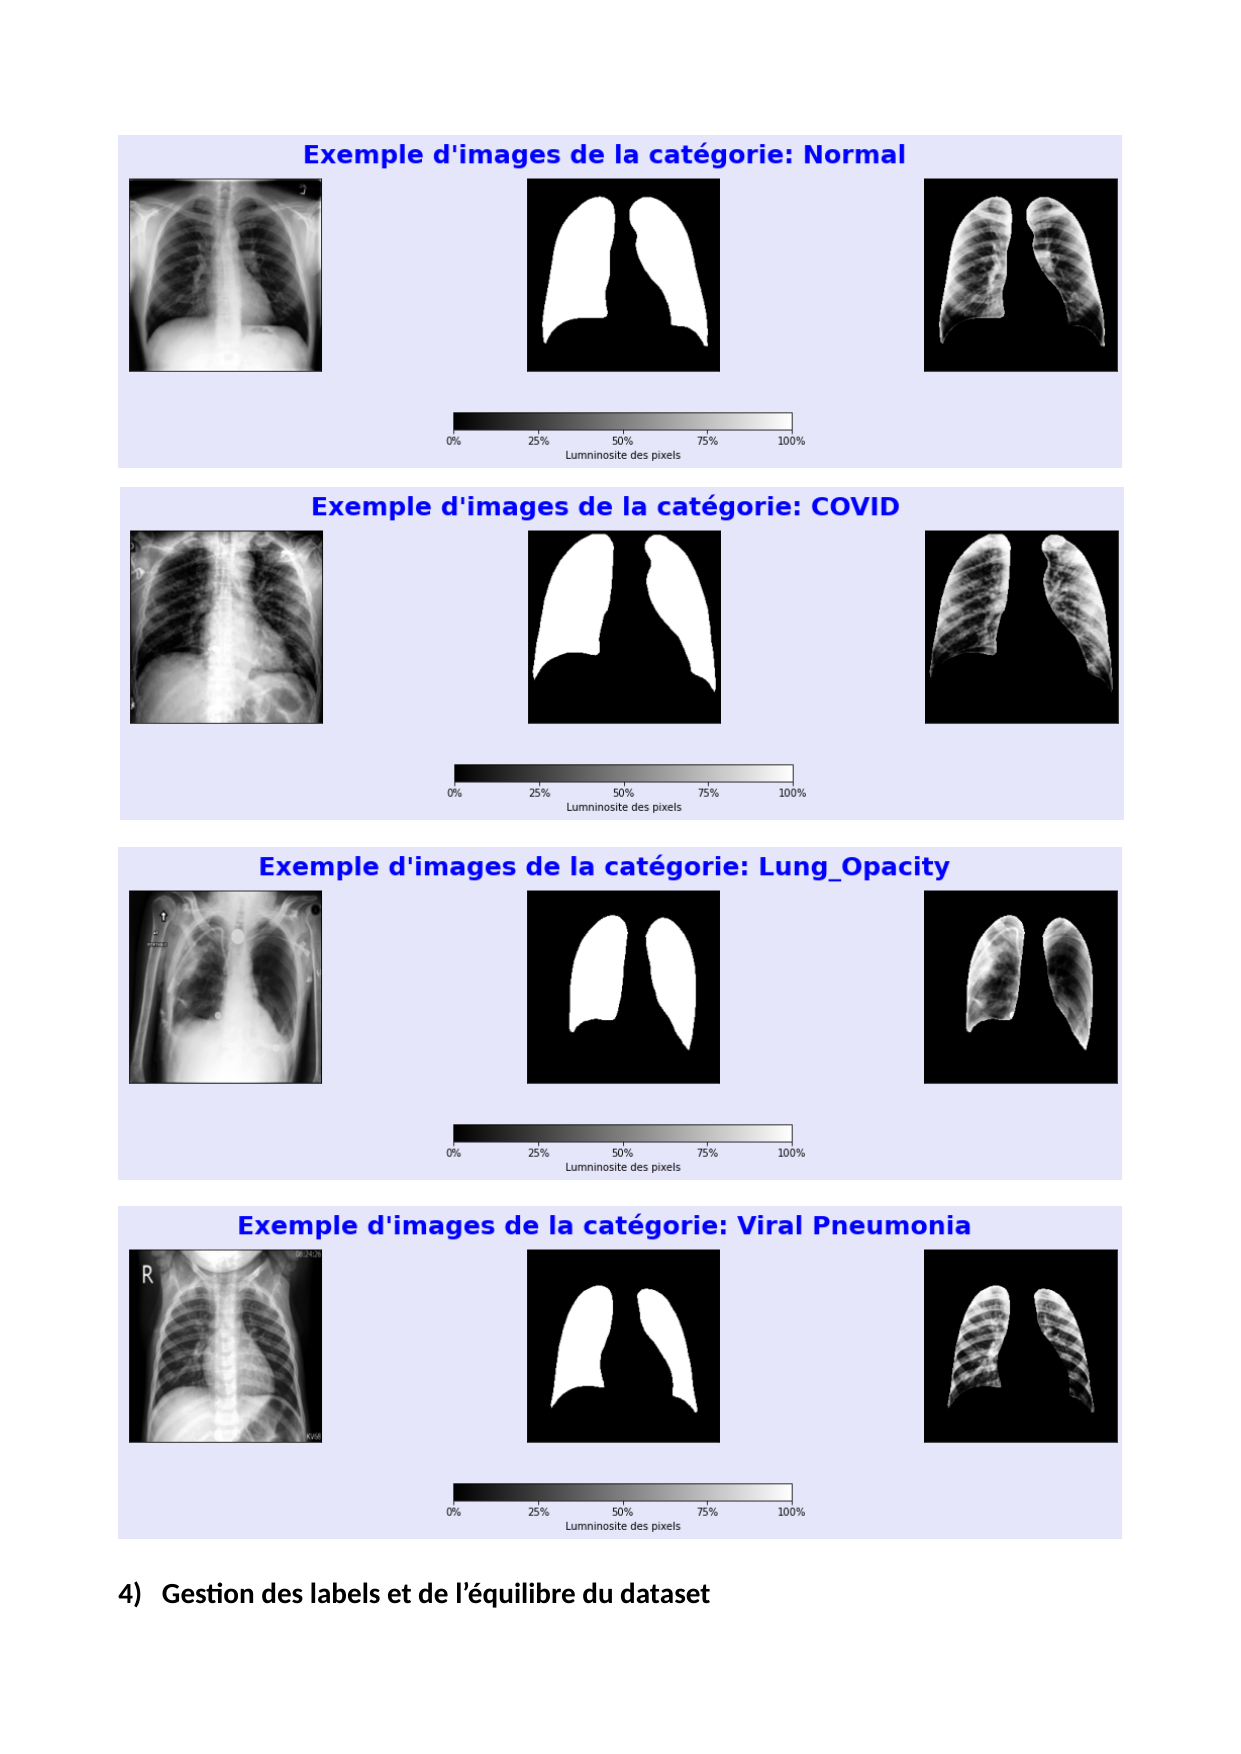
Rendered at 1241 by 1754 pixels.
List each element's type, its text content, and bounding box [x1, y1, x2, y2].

picture [118, 1206, 1123, 1539]
text 4) Gestion des labels et de l’équilibre du dataset [118, 1575, 1122, 1611]
picture [120, 487, 1124, 820]
picture [118, 135, 1123, 468]
picture [118, 847, 1123, 1180]
